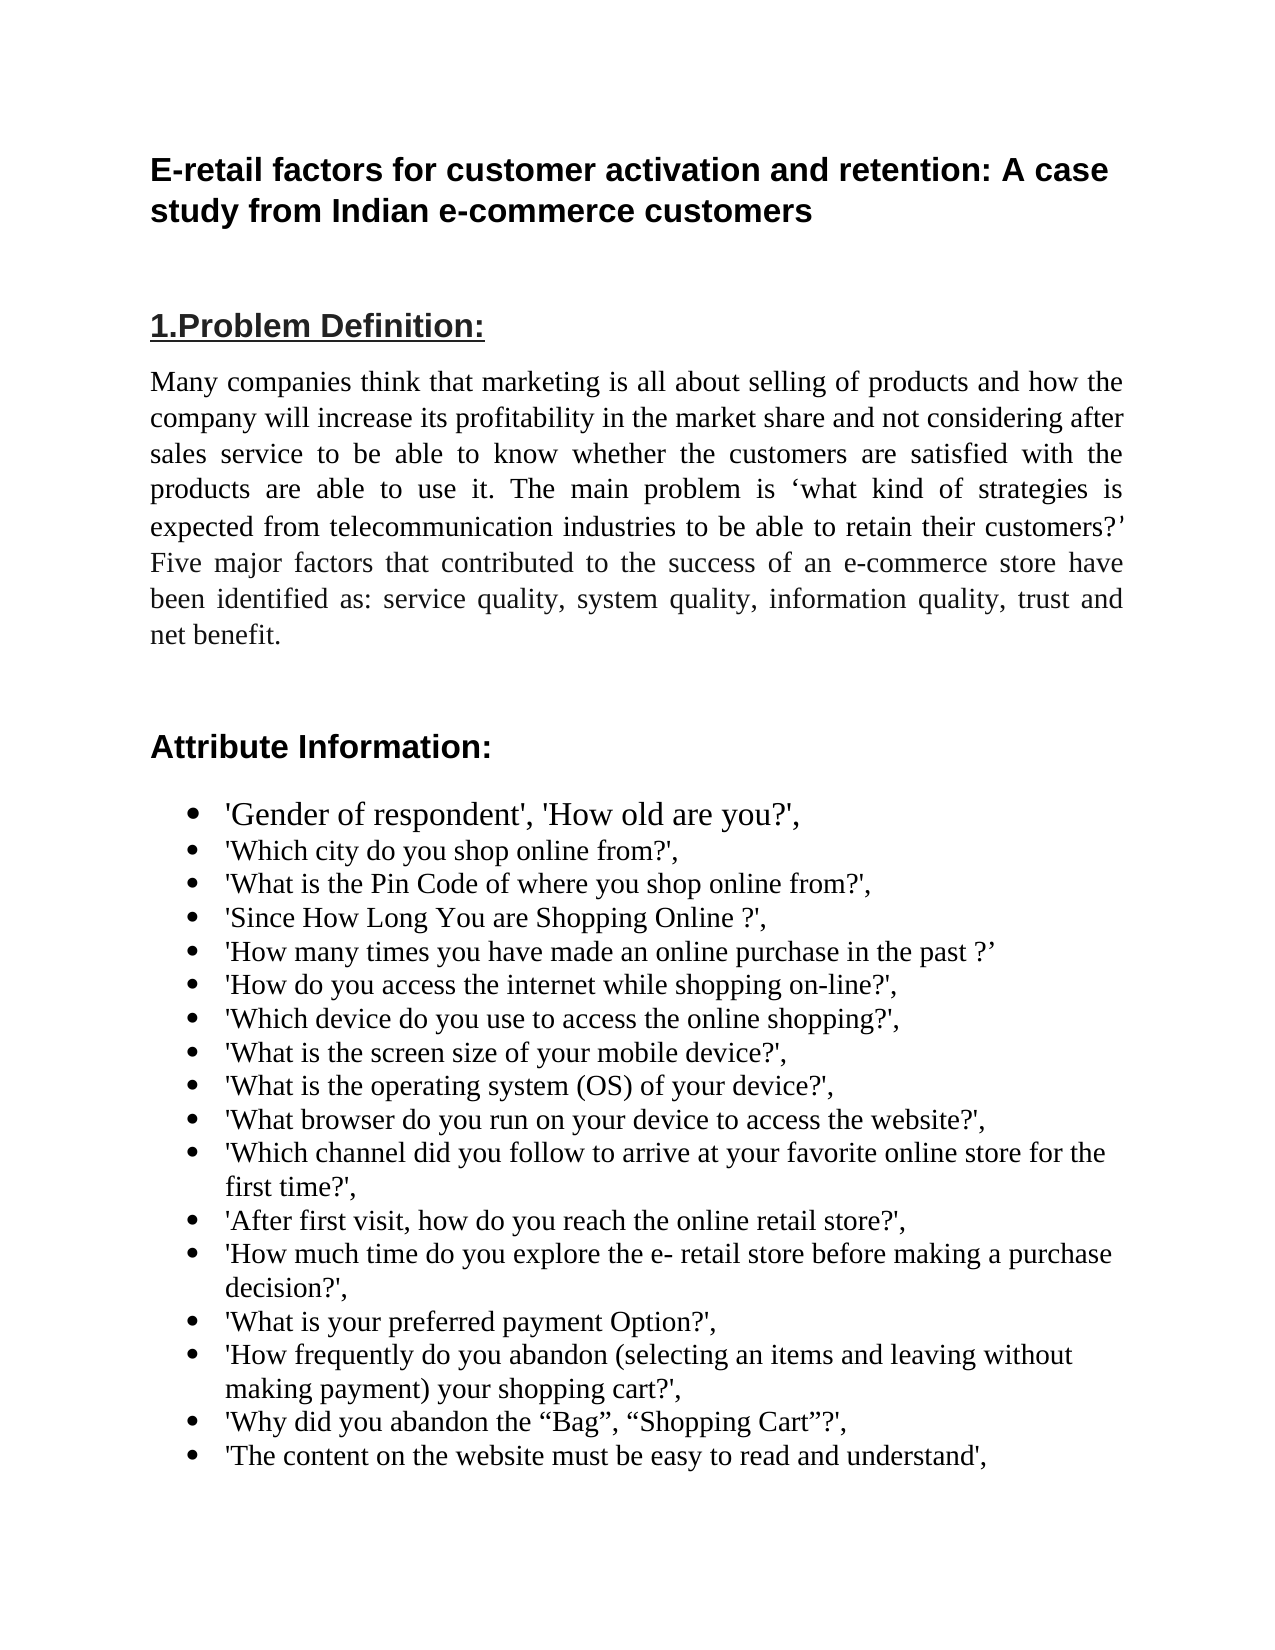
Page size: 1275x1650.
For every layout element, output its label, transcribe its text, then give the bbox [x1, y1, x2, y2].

list 'After first visit, how do you reach the online retail store?', [187, 1203, 1125, 1236]
list 'Since How Long You are Shopping Online ?', [187, 900, 1125, 934]
list 'What is the screen size of your mobile device?', [187, 1035, 1125, 1068]
list 'Gender of respondent', 'How old are you?', [187, 794, 1125, 833]
list 'Which city do you shop online from?', [187, 833, 1125, 866]
text Many companies think that marketing is all about selling of products and how the company will increase its profitability in the market share and not considering after sales service to be able to know whether the customers are satisfied with the products are able to use it. The main problem is ‘what kind of strategies is expected from telecommunication industries to be able to retain their customers?’ Five major factors that contributed to the success of an e-commerce store have been identified as: service quality, system quality, information quality, trust and net benefit. [150, 364, 1125, 651]
list 'How frequently do you abandon (selecting an items and leaving without making payment) your shopping cart?', [187, 1337, 1125, 1404]
list 'What is the Pin Code of where you shop online from?', [187, 866, 1125, 900]
list 'Which device do you use to access the online shopping?', [187, 1001, 1125, 1035]
list 'What browser do you run on your device to access the website?', [187, 1102, 1125, 1136]
list 'What is your preferred payment Option?', [187, 1304, 1125, 1337]
text 1.Problem Definition: [150, 306, 1125, 345]
text Attribute Information: [150, 727, 1125, 794]
list 'The content on the website must be easy to read and understand', [187, 1438, 1125, 1472]
list 'What is the operating system (OS) of your device?', [187, 1068, 1125, 1102]
text E-retail factors for customer activation and retention: A case study from Indian e-commerce customers [150, 150, 1125, 229]
list 'How do you access the internet while shopping on-line?', [187, 967, 1125, 1001]
list 'Why did you abandon the “Bag”, “Shopping Cart”?', [187, 1404, 1125, 1438]
list 'How many times you have made an online purchase in the past ?’ [187, 934, 1125, 967]
list 'How much time do you explore the e- retail store before making a purchase decision?', [187, 1236, 1125, 1304]
list 'Which channel did you follow to arrive at your favorite online store for the first time?', [187, 1136, 1125, 1203]
